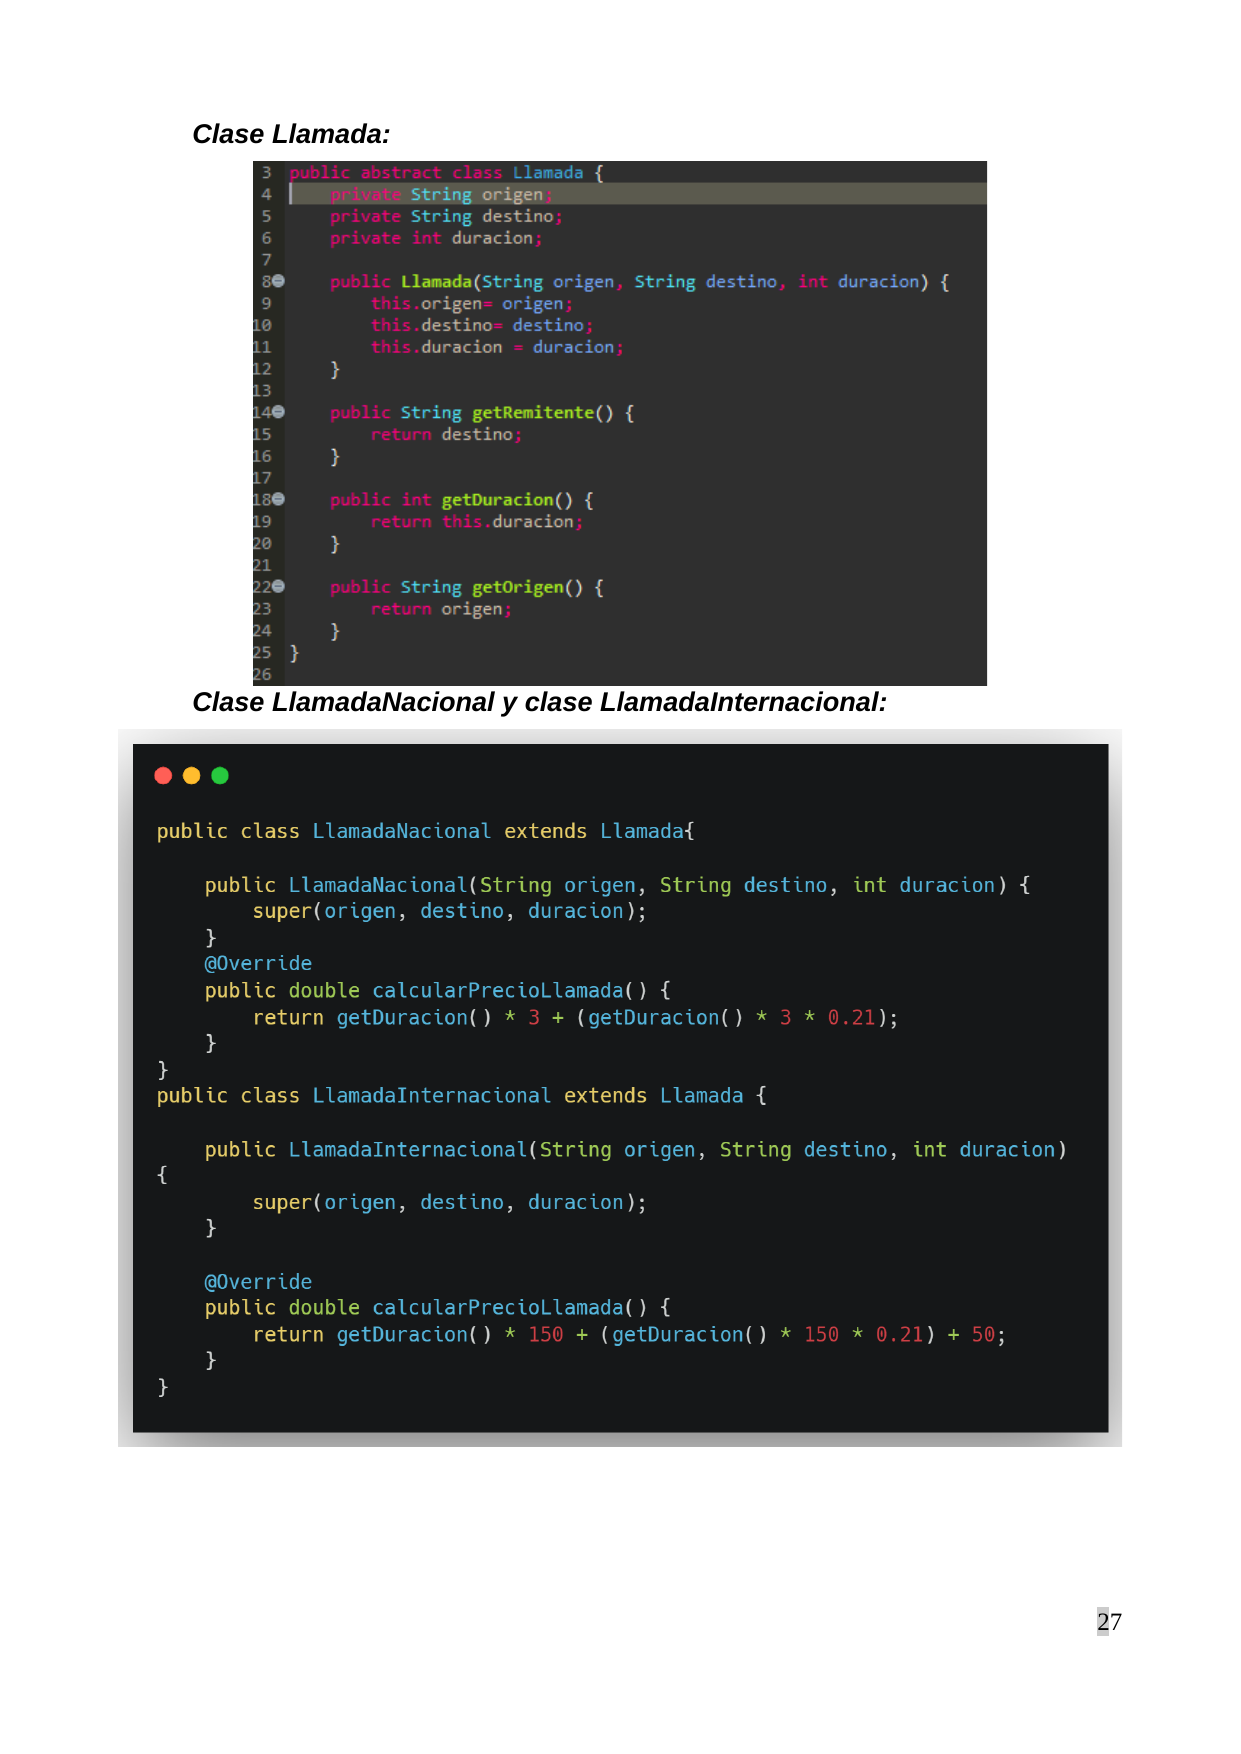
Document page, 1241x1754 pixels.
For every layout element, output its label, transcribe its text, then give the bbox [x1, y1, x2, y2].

picture [253, 161, 988, 686]
subtitle Clase LlamadaNacional y clase LlamadaInternacional: [118, 174, 1122, 717]
subtitle Clase Llamada: [118, 118, 1122, 149]
picture [118, 729, 1123, 1447]
